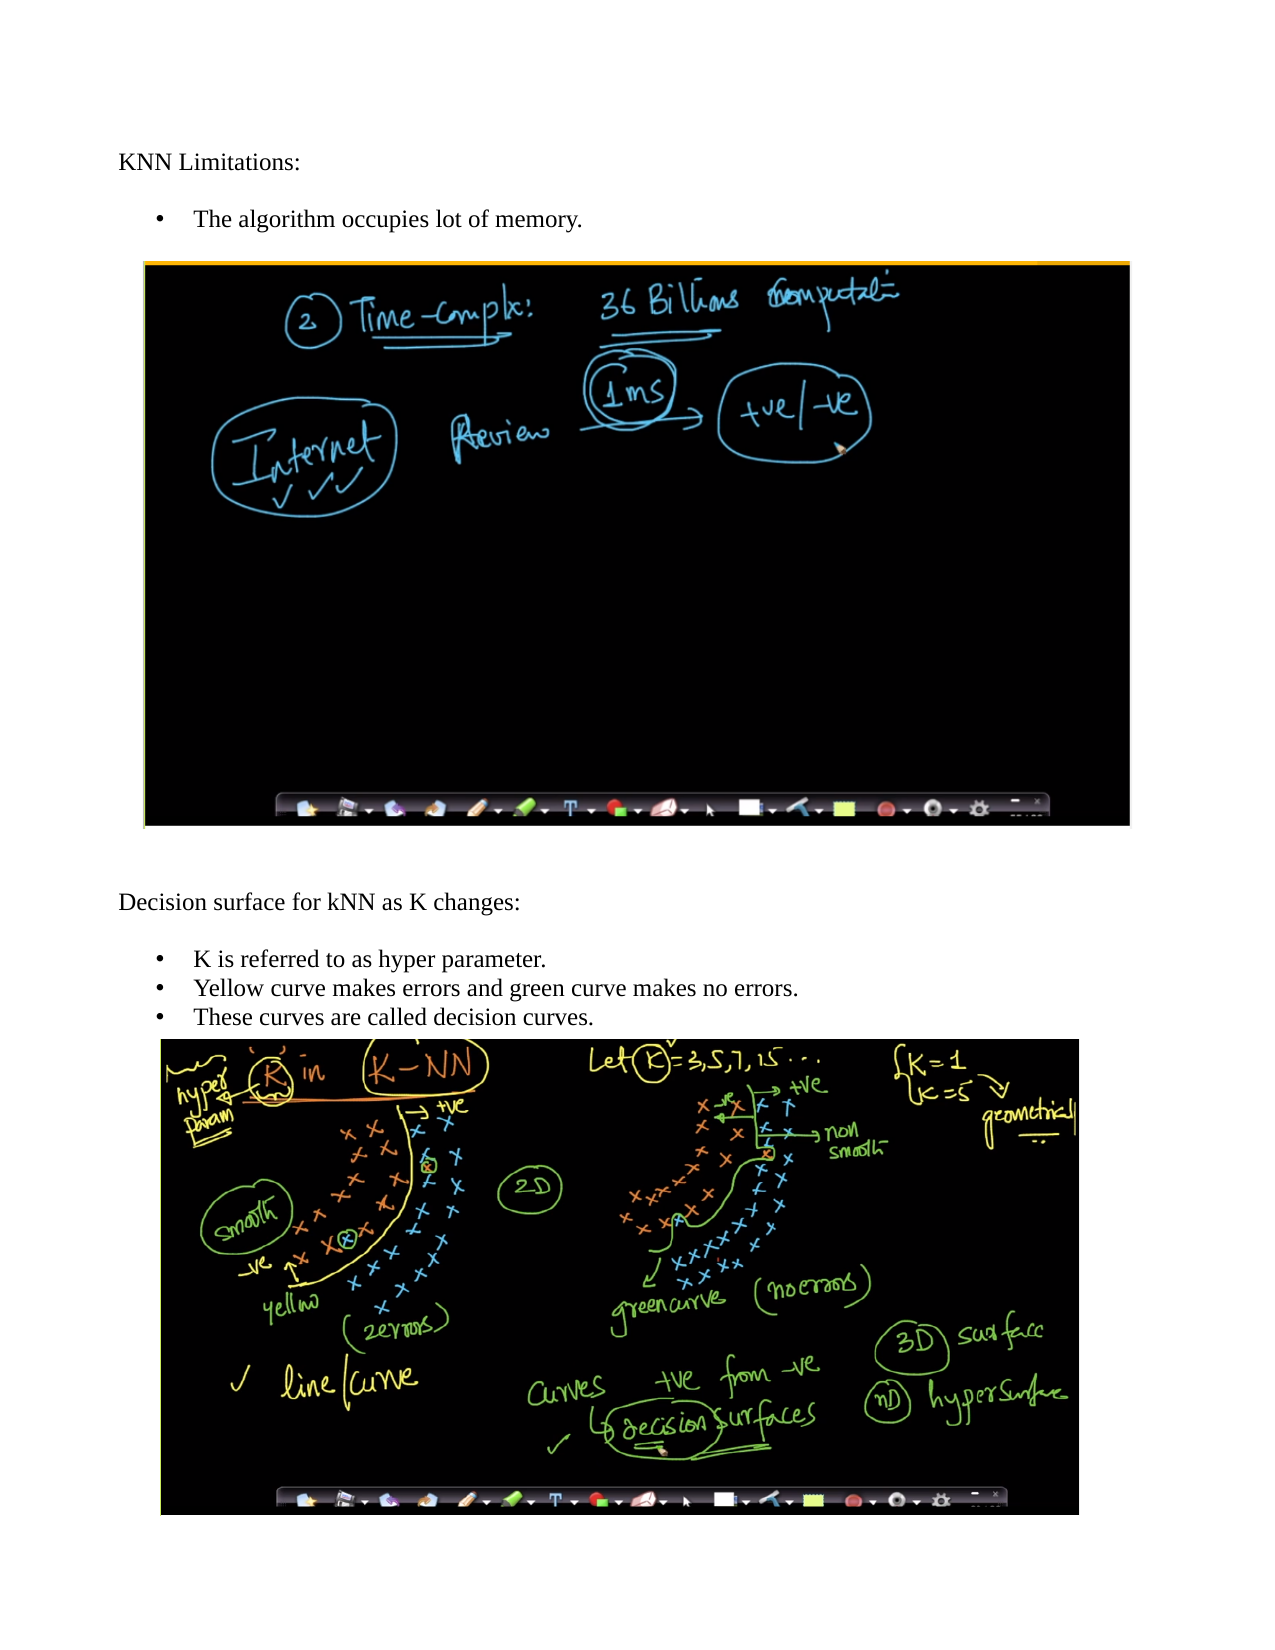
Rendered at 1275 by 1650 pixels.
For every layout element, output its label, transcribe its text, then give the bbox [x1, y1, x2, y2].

list The algorithm occupies lot of memory. [156, 204, 1157, 233]
list Yellow curve makes errors and green curve makes no errors. [156, 973, 1157, 1002]
picture [142, 261, 1133, 829]
text Decision surface for kNN as K changes: [118, 887, 1157, 915]
picture [160, 1039, 1080, 1516]
text KNN Limitations: [118, 147, 1157, 176]
list These curves are called decision curves. [156, 1002, 1157, 1030]
list K is referred to as hyper parameter. [156, 944, 1157, 973]
